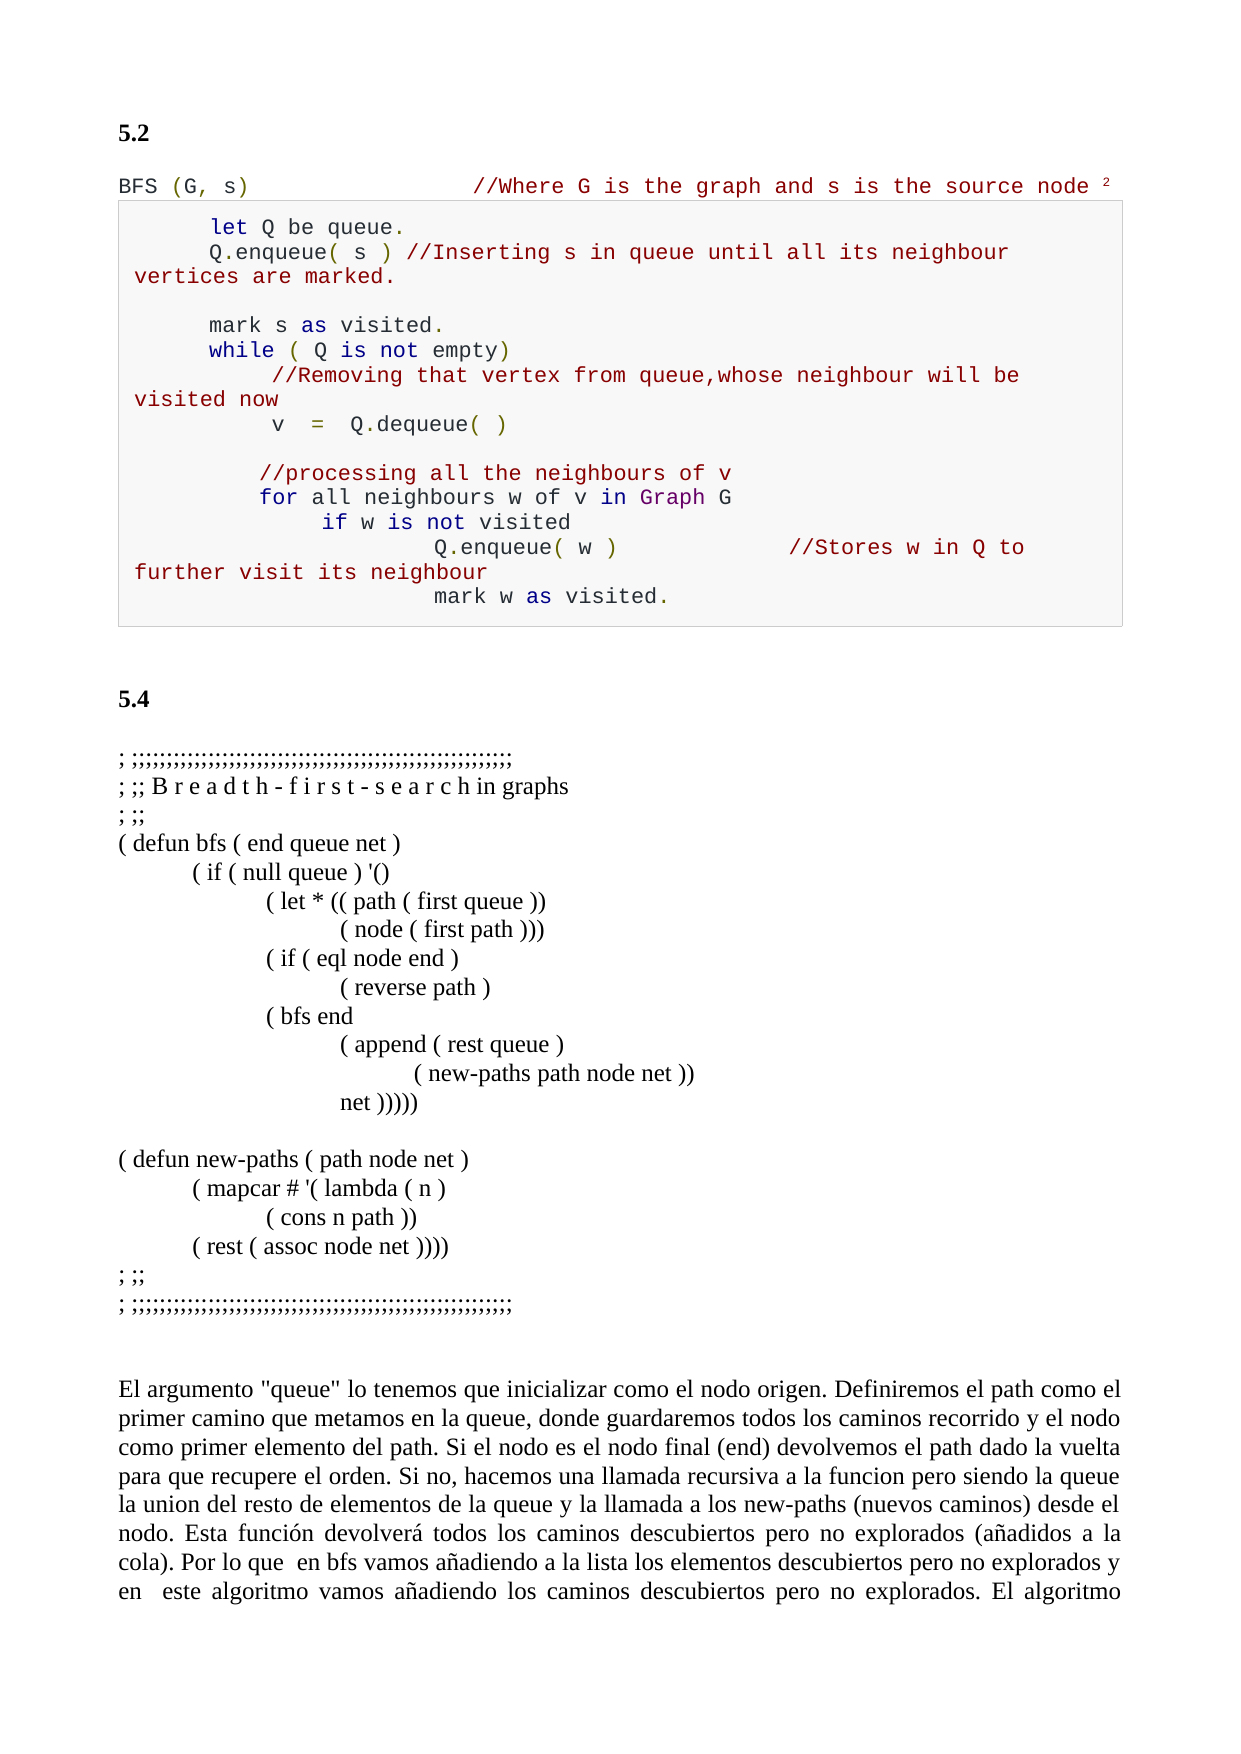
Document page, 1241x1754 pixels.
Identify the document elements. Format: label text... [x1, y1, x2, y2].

text ( defun bfs ( end queue net ) [118, 828, 1122, 857]
text ( let * (( path ( first queue )) [118, 886, 1122, 914]
text ; ;;;;;;;;;;;;;;;;;;;;;;;;;;;;;;;;;;;;;;;;;;;;;;;;;;;;;;; [118, 742, 1122, 771]
text ( bfs end [118, 1001, 1122, 1029]
text //processing all the neighbours of v [119, 446, 1122, 471]
text BFS (G, s) //Where G is the graph and s is the source node 2 [118, 176, 1122, 200]
text Q.enqueue( s ) //Inserting s in queue until all its neighbour vertices are marked. [119, 225, 1122, 275]
text ( mapcar # '( lambda ( n ) [118, 1173, 1122, 1202]
text ( reverse path ) [118, 972, 1122, 1001]
text ( node ( first path ))) [118, 914, 1122, 943]
text ( if ( eql node end ) [118, 943, 1122, 972]
text 5.2 [118, 118, 1122, 147]
text net ))))) [118, 1087, 1122, 1116]
text ( rest ( assoc node net )))) [118, 1231, 1122, 1259]
text ; ;; B r e a d t h - f i r s t - s e a r c h in graphs [118, 771, 1122, 799]
text ; ;; [118, 1259, 1122, 1288]
text ; ;;;;;;;;;;;;;;;;;;;;;;;;;;;;;;;;;;;;;;;;;;;;;;;;;;;;;;; [118, 1288, 1122, 1317]
text v = Q.dequeue( ) [119, 398, 1122, 422]
text ( append ( rest queue ) [118, 1029, 1122, 1058]
text if w is not visited [119, 496, 1122, 520]
text 5.4 [118, 684, 1122, 713]
text Q.enqueue( w ) //Stores w in Q to further visit its neighbour [119, 520, 1122, 570]
text mark s as visited. [119, 298, 1122, 323]
text ( new-paths path node net )) [118, 1058, 1122, 1087]
text ( defun new-paths ( path node net ) [118, 1144, 1122, 1173]
text mark w as visited. [119, 570, 1122, 626]
text let Q be queue. [119, 201, 1122, 225]
text for all neighbours w of v in Graph G [119, 471, 1122, 496]
text El argumento "queue" lo tenemos que inicializar como el nodo origen. Definiremos el path como el primer camino que metamos en la queue, donde guardaremos todos los caminos recorrido y el nodo como primer elemento del path. Si el nodo es el nodo final (end) devolvemos el path dado la vuelta para que recupere el orden. Si no, hacemos una llamada recursiva a la funcion pero siendo la queue la union del resto de elementos de la queue y la llamada a los new-paths (nuevos caminos) desde el nodo. Esta función devolverá todos los caminos descubiertos pero no explorados (añadidos a la cola). Por lo que en bfs vamos añadiendo a la lista los elementos descubiertos pero no explorados y en este algoritmo vamos añadiendo los caminos descubiertos pero no explorados. El algoritmo [118, 1374, 1122, 1604]
text //Removing that vertex from queue,whose neighbour will be visited now [119, 348, 1122, 398]
text ; ;; [118, 799, 1122, 828]
text ( if ( null queue ) '() [118, 857, 1122, 886]
text ( cons n path )) [118, 1202, 1122, 1231]
text while ( Q is not empty) [119, 323, 1122, 348]
